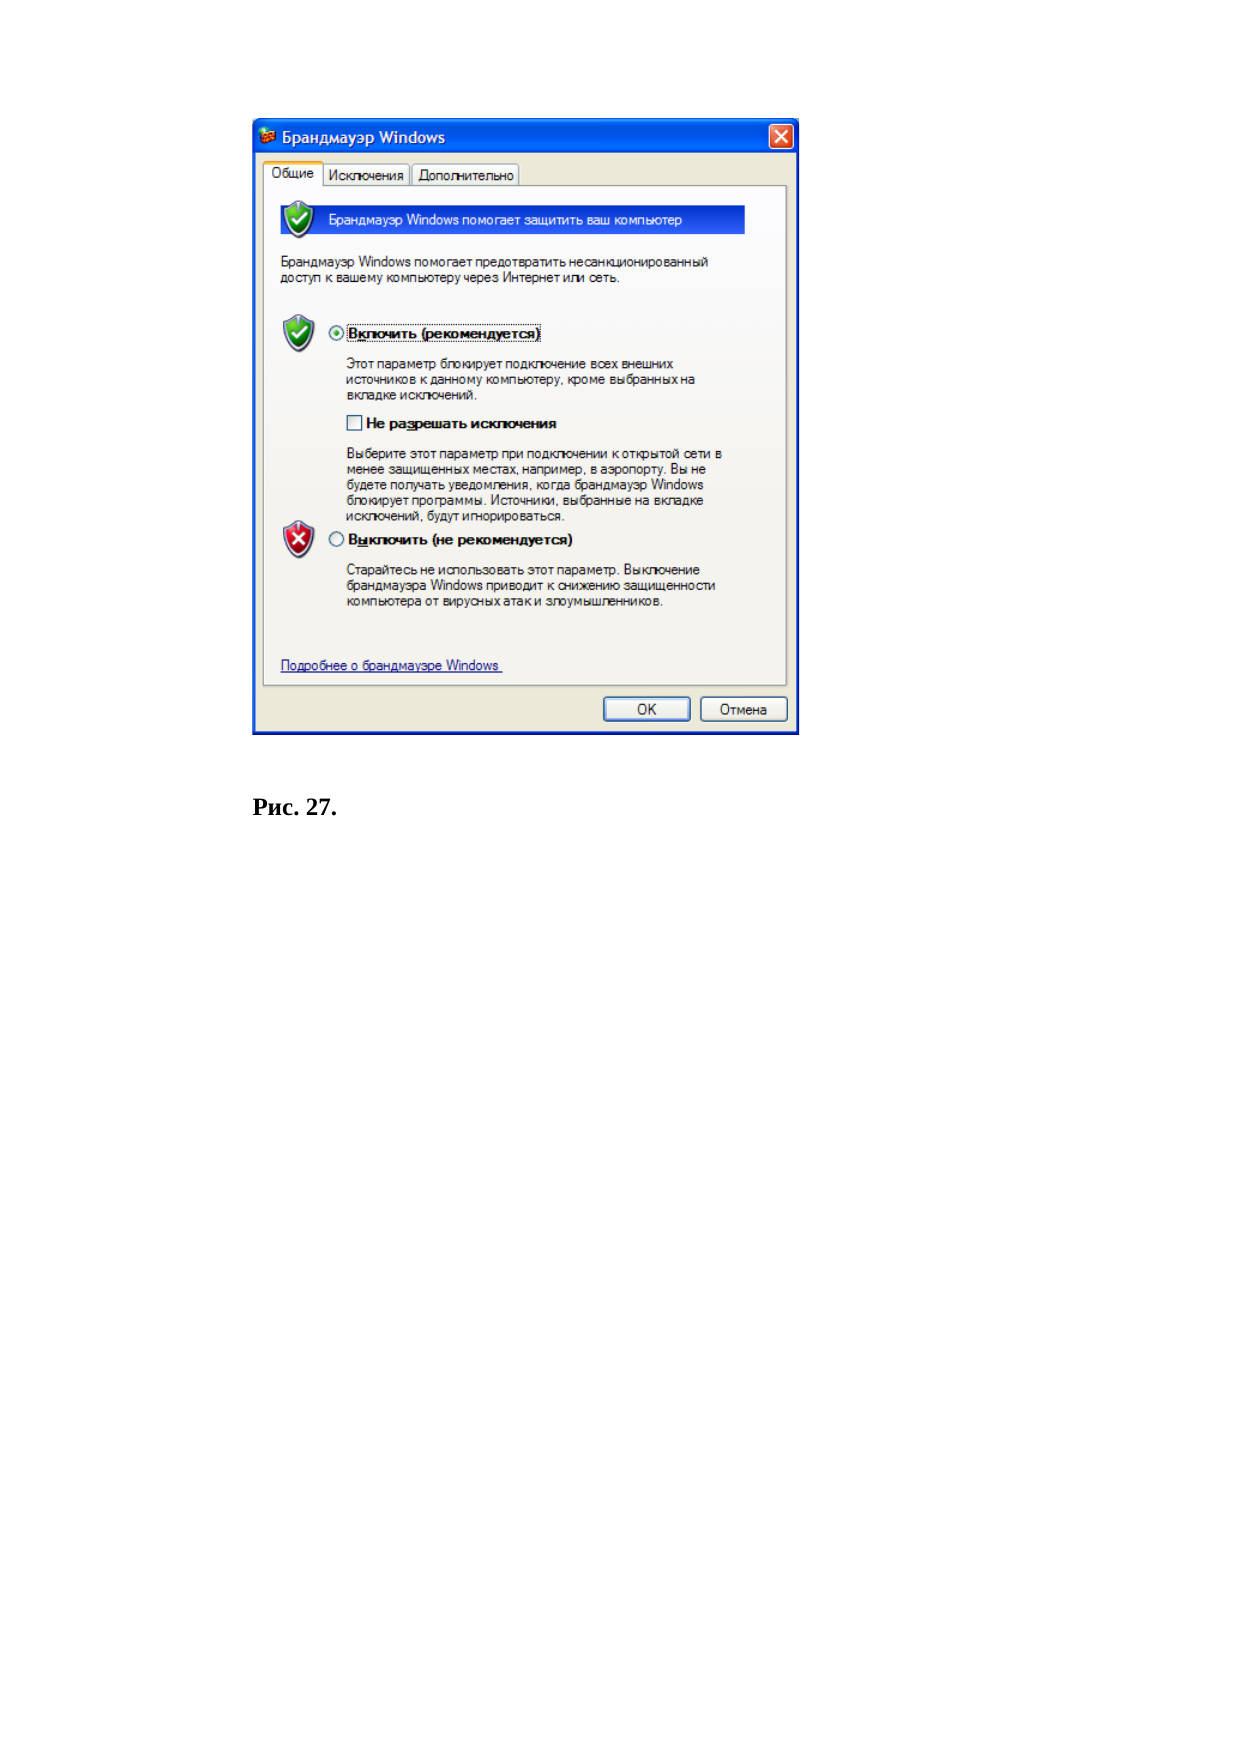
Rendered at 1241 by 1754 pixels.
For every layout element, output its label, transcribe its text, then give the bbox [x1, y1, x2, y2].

picture [252, 118, 800, 735]
text Рис. 27. [252, 764, 1152, 821]
